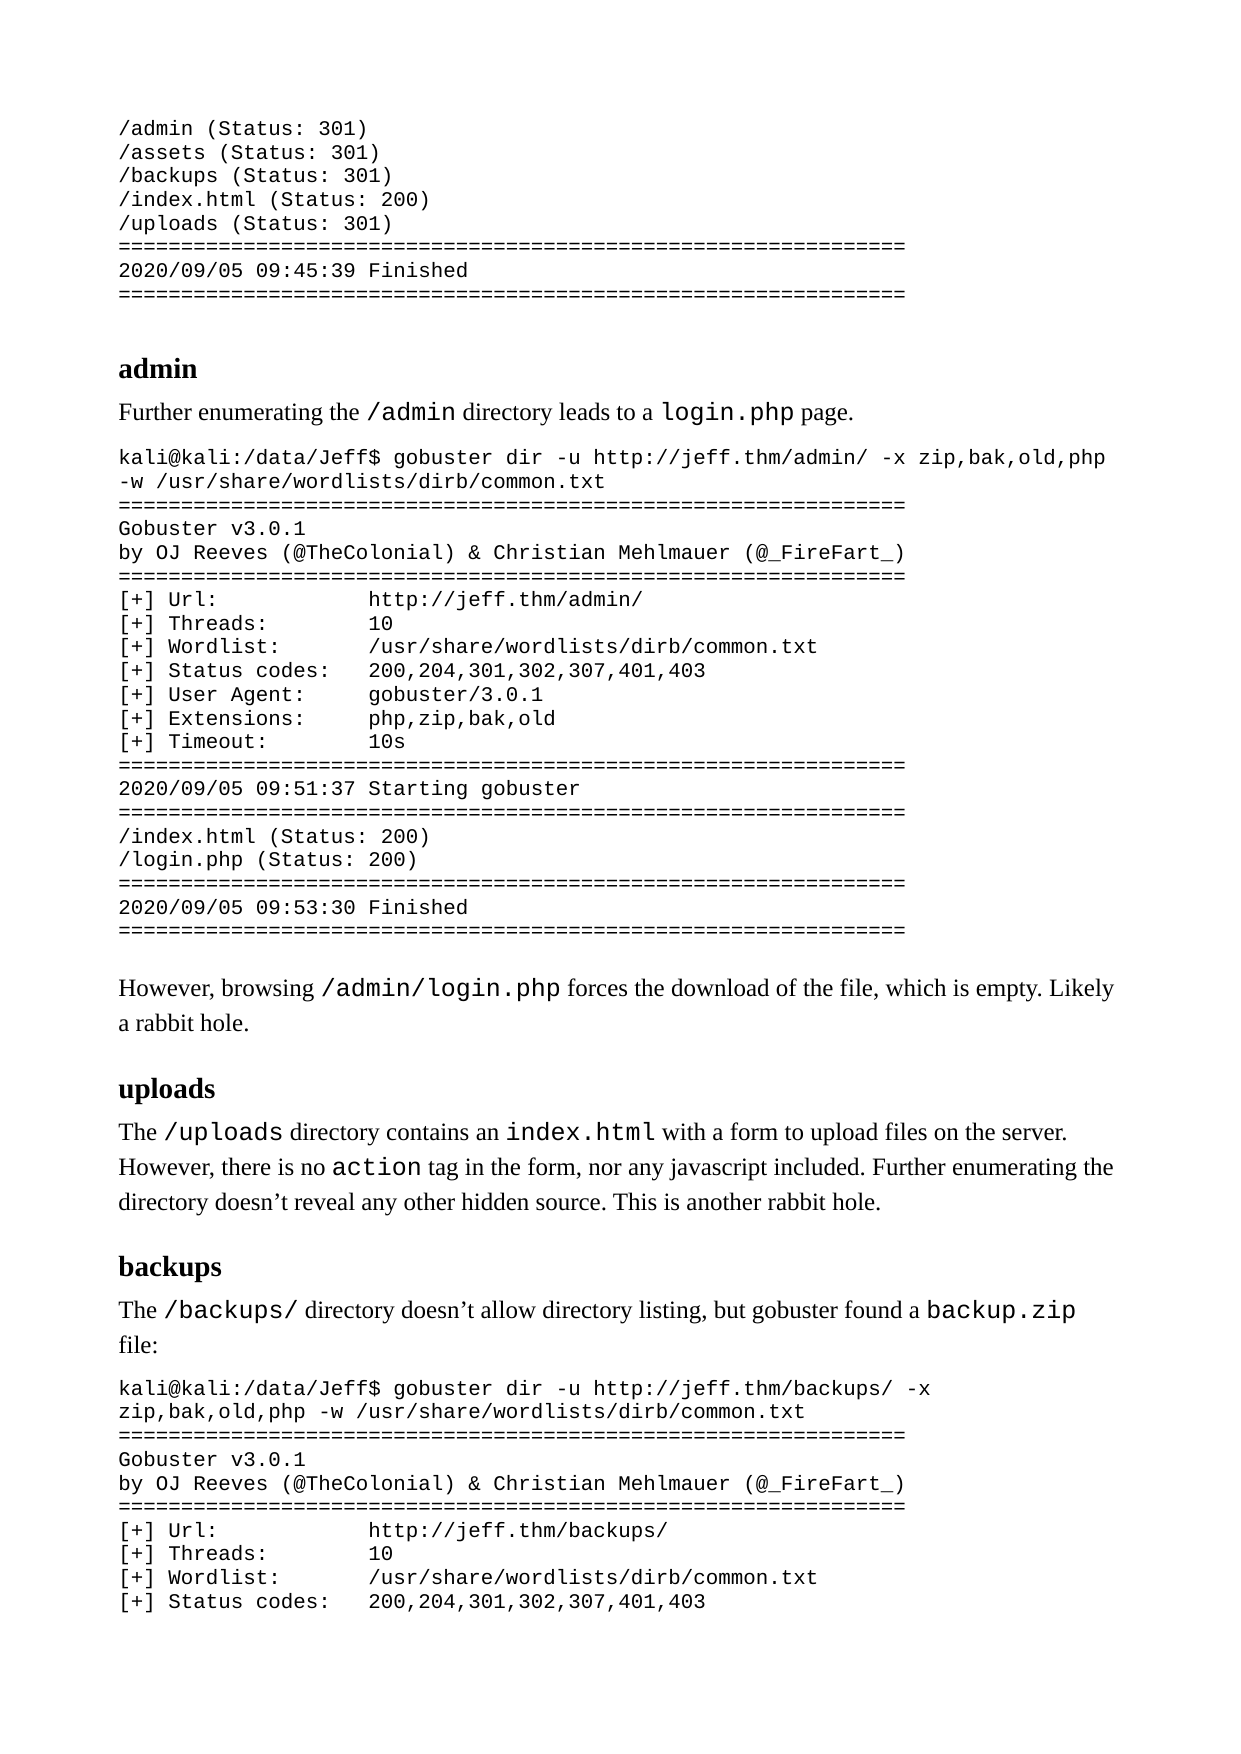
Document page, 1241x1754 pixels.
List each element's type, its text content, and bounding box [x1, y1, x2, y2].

subtitle backups [118, 1249, 1122, 1283]
text 2020/09/05 09:45:39 Finished [118, 260, 1122, 284]
text [+] Wordlist: /usr/share/wordlists/dirb/common.txt [118, 637, 1122, 660]
text /admin (Status: 301) [118, 118, 1122, 142]
text [+] Timeout: 10s [118, 731, 1122, 755]
text [+] Url: http://jeff.thm/admin/ [118, 589, 1122, 613]
text =============================================================== [118, 1425, 1122, 1449]
text [+] User Agent: gobuster/3.0.1 [118, 684, 1122, 707]
text kali@kali:/data/Jeff$ gobuster dir -u http://jeff.thm/backups/ -x zip,bak,old,php -w /usr/share/wordlists/dirb/common.txt [118, 1378, 1122, 1425]
text 2020/09/05 09:53:30 Finished [118, 897, 1122, 920]
text Gobuster v3.0.1 [118, 518, 1122, 542]
text /assets (Status: 301) [118, 142, 1122, 165]
text /uploads (Status: 301) [118, 213, 1122, 236]
text Gobuster v3.0.1 [118, 1449, 1122, 1472]
text The /uploads directory contains an index.html with a form to upload files on the server. However, there is no action tag in the form, nor any javascript included. Further enumerating the directory doesn’t reveal any other hidden source. This is another rabbit hole. [118, 1117, 1122, 1216]
text =============================================================== [118, 495, 1122, 518]
text by OJ Reeves (@TheColonial) & Christian Mehlmauer (@_FireFart_) [118, 542, 1122, 566]
text [+] Wordlist: /usr/share/wordlists/dirb/common.txt [118, 1567, 1122, 1591]
text =============================================================== [118, 920, 1122, 944]
text =============================================================== [118, 1496, 1122, 1520]
text /index.html (Status: 200) [118, 826, 1122, 849]
subtitle uploads [118, 1071, 1122, 1104]
text =============================================================== [118, 802, 1122, 826]
text kali@kali:/data/Jeff$ gobuster dir -u http://jeff.thm/admin/ -x zip,bak,old,php -w /usr/share/wordlists/dirb/common.txt [118, 447, 1122, 495]
text =============================================================== [118, 236, 1122, 260]
text =============================================================== [118, 284, 1122, 307]
text =============================================================== [118, 873, 1122, 897]
text /index.html (Status: 200) [118, 189, 1122, 213]
text [+] Url: http://jeff.thm/backups/ [118, 1520, 1122, 1543]
text [+] Threads: 10 [118, 1543, 1122, 1567]
text =============================================================== [118, 755, 1122, 778]
text /backups (Status: 301) [118, 165, 1122, 189]
text 2020/09/05 09:51:37 Starting gobuster [118, 778, 1122, 802]
text [+] Extensions: php,zip,bak,old [118, 707, 1122, 731]
text [+] Threads: 10 [118, 613, 1122, 637]
text The /backups/ directory doesn’t allow directory listing, but gobuster found a backup.zip file: [118, 1295, 1122, 1359]
subtitle admin [118, 351, 1122, 385]
text by OJ Reeves (@TheColonial) & Christian Mehlmauer (@_FireFart_) [118, 1472, 1122, 1496]
text However, browsing /admin/login.php forces the download of the file, which is empty. Likely a rabbit hole. [118, 973, 1122, 1037]
text =============================================================== [118, 566, 1122, 589]
text /login.php (Status: 200) [118, 849, 1122, 873]
text [+] Status codes: 200,204,301,302,307,401,403 [118, 660, 1122, 684]
text [+] Status codes: 200,204,301,302,307,401,403 [118, 1591, 1122, 1614]
text Further enumerating the /admin directory leads to a login.php page. [118, 397, 1122, 428]
